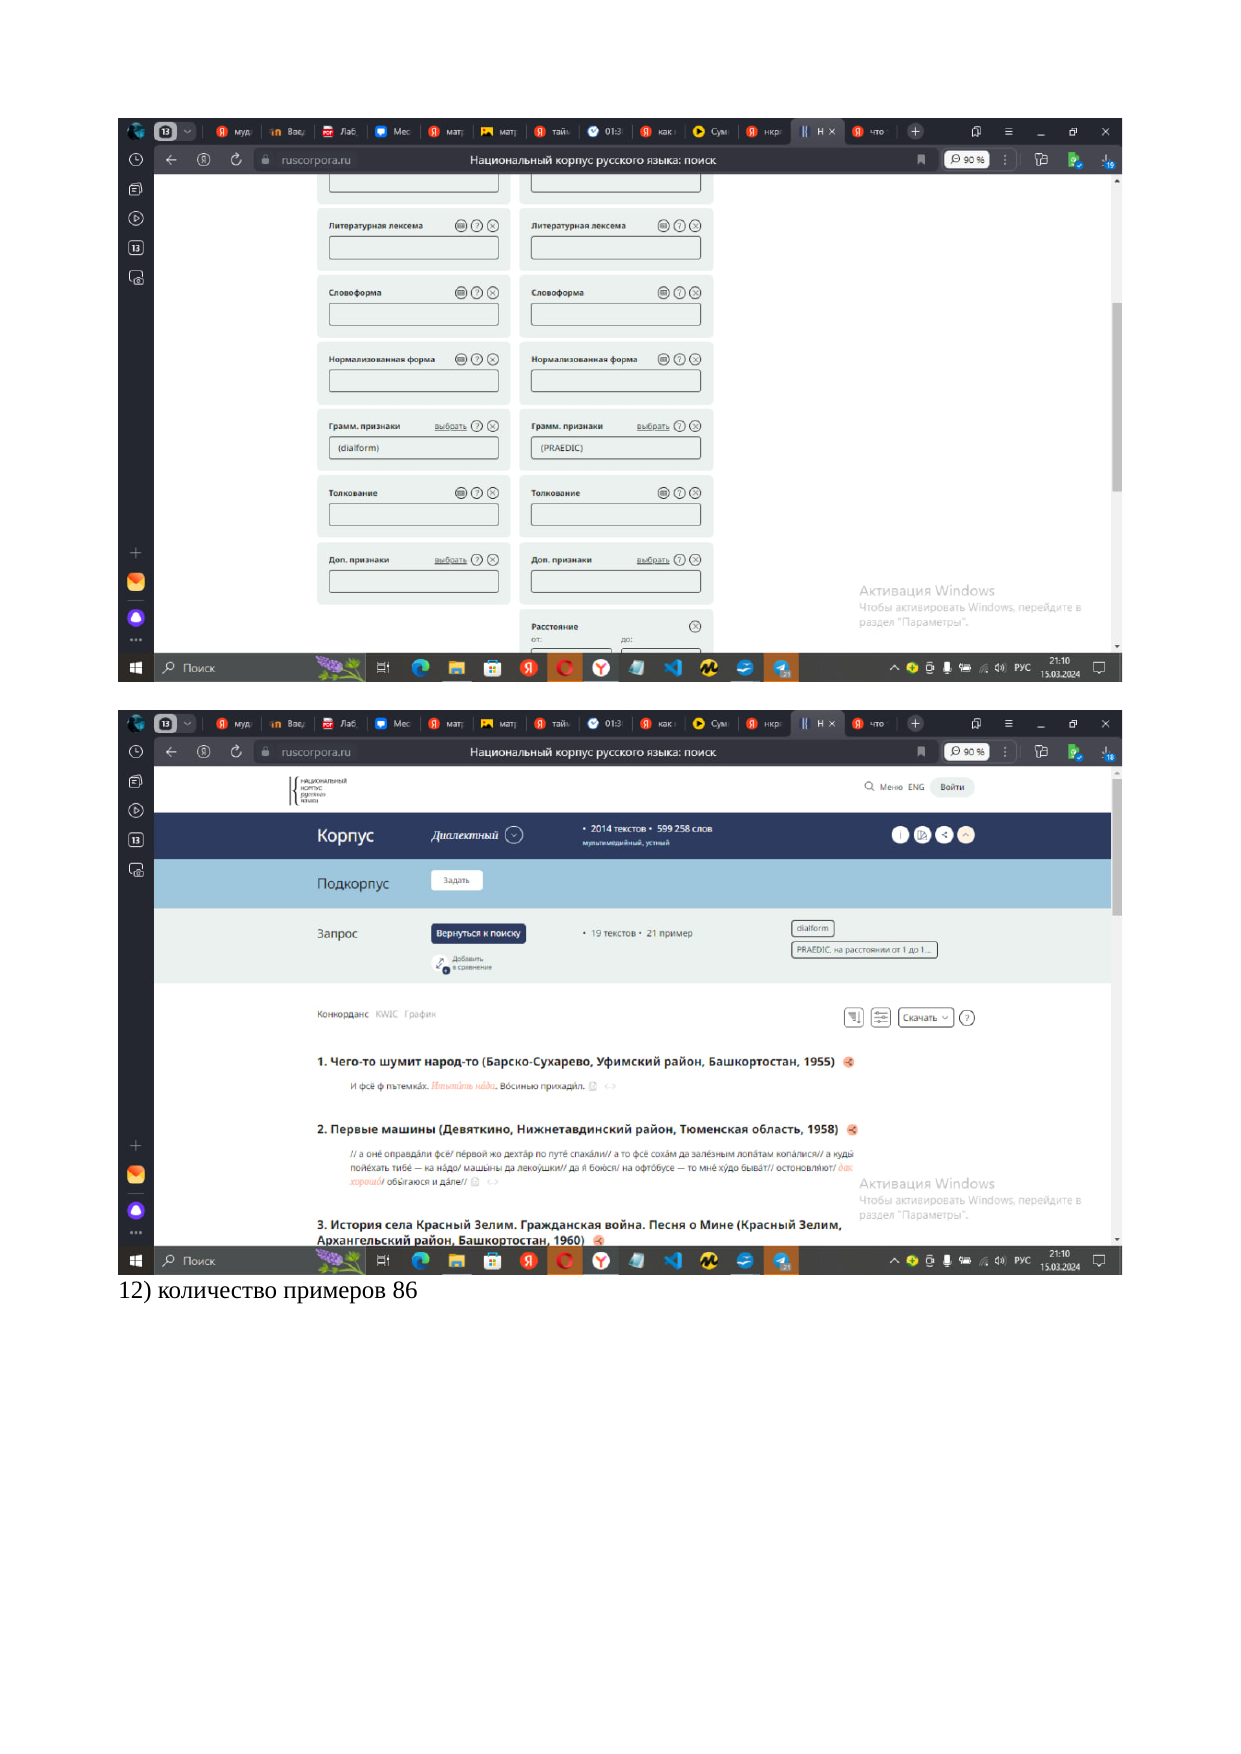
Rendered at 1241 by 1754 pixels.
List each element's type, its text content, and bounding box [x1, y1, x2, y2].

picture [118, 118, 1123, 682]
picture [118, 710, 1123, 1275]
text 12) количество примеров 86 [118, 1275, 1122, 1303]
